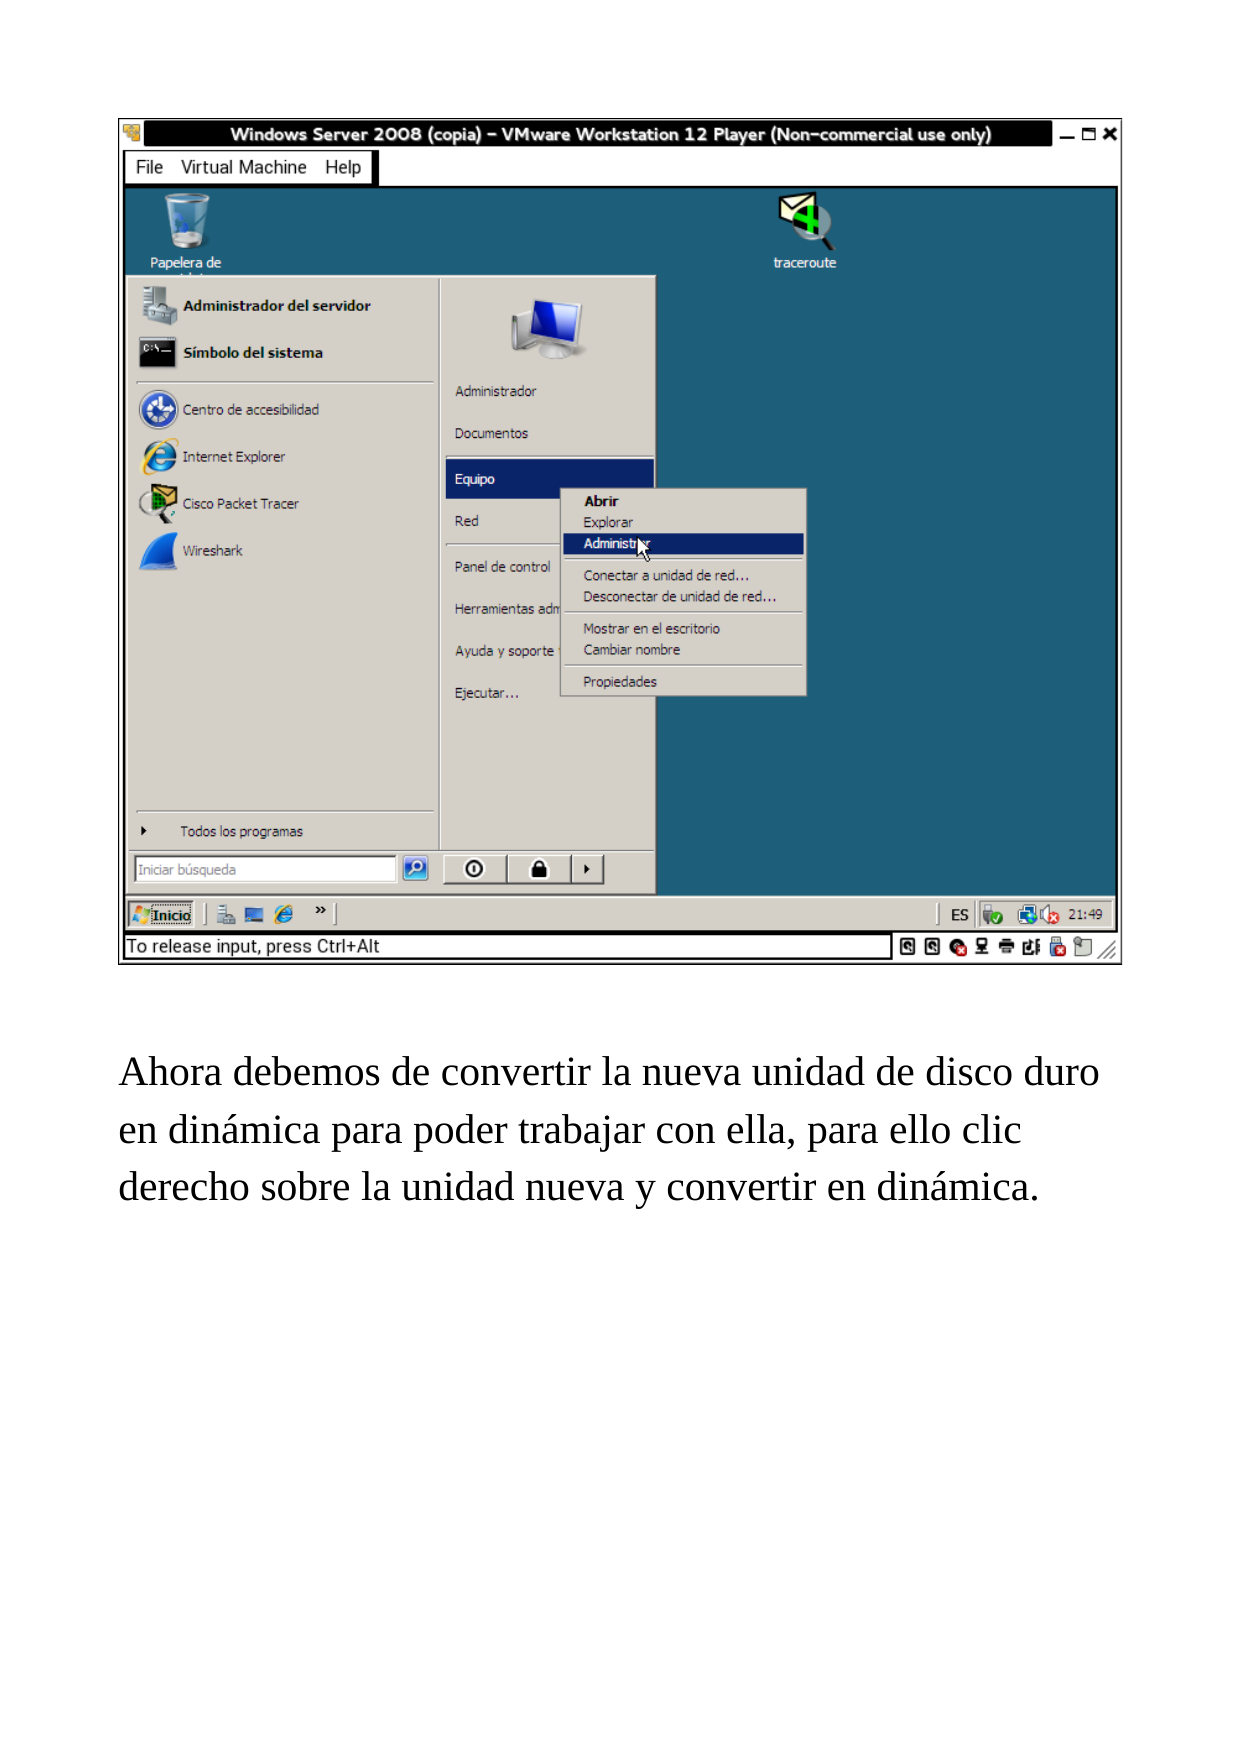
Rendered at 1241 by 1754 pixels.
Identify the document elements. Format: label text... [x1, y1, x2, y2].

picture [118, 118, 1123, 965]
text Ahora debemos de convertir la nueva unidad de disco duro en dinámica para poder trabajar con ella, para ello clic derecho sobre la unidad nueva y convertir en dinámica. [118, 1047, 1122, 1209]
